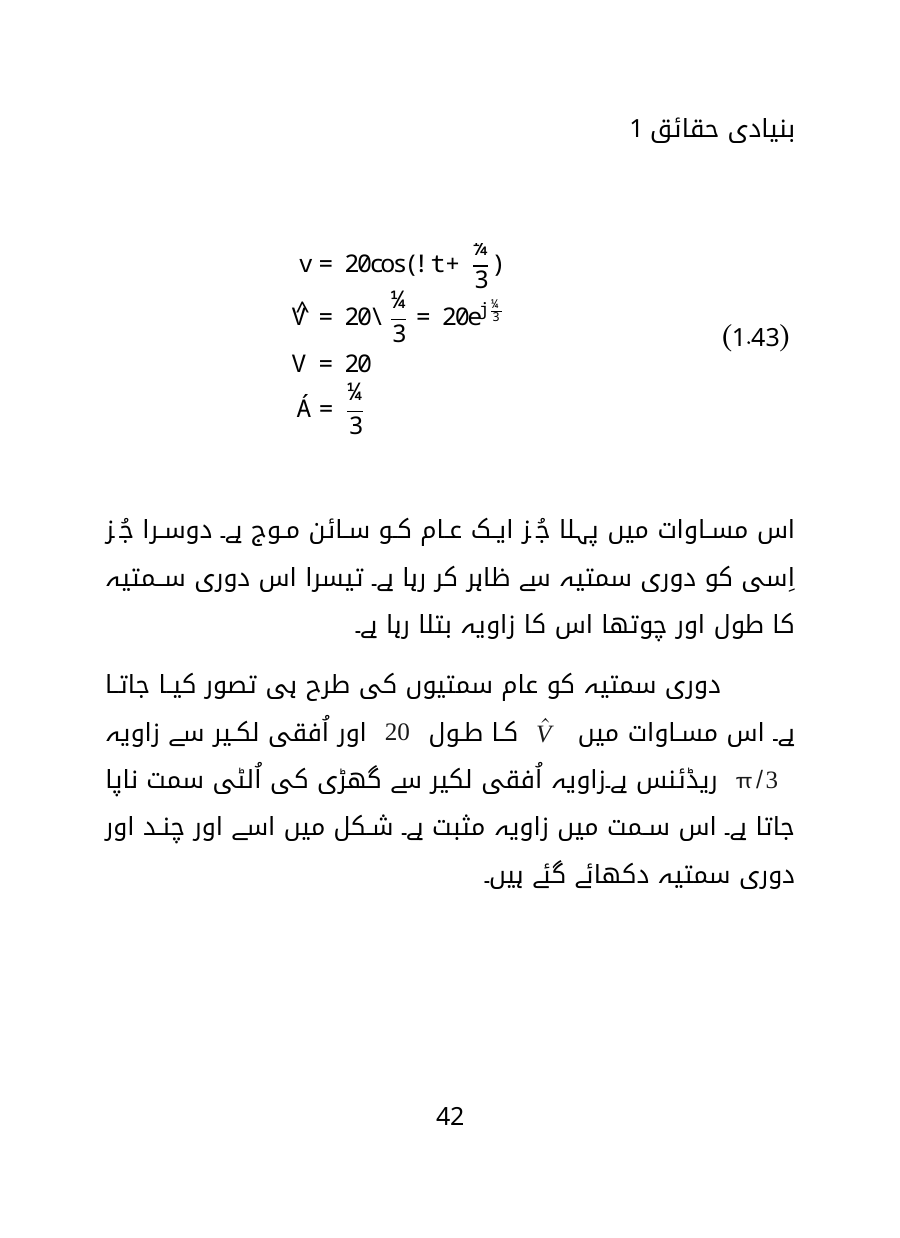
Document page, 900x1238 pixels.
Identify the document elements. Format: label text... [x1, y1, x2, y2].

text دوری سمتیہ کو عام سمتیوں کی طرح ہی تصور کیا جاتا ہے۔ اس مساوات میں کا طولاور اُفقی لکیر سے زاویہ ریڈئنس ہے۔زاویہ اُفقی لکیر سے گھڑی کی اُلٹی سمت ناپا جاتا ہے۔ اس سمت میں زاویہ مثبت ہے۔ شکل میں اسے اور چند اور دوری سمتیہ دکھائے گئے ہیں۔ [105, 661, 795, 898]
table_header (1.43) [699, 229, 795, 460]
text اس مساوات میں پہلا جُز ایک عام کو سائن موج ہے۔ دوسرا جُز اِسی کو دوری سمتیہ سے ظاہر کر رہا ہے۔ تیسرا اس دوری سمتیہ کا طول اور چوتھا اس کا زاویہ بتلا رہا ہے۔ [105, 507, 795, 649]
table_header [105, 229, 699, 460]
